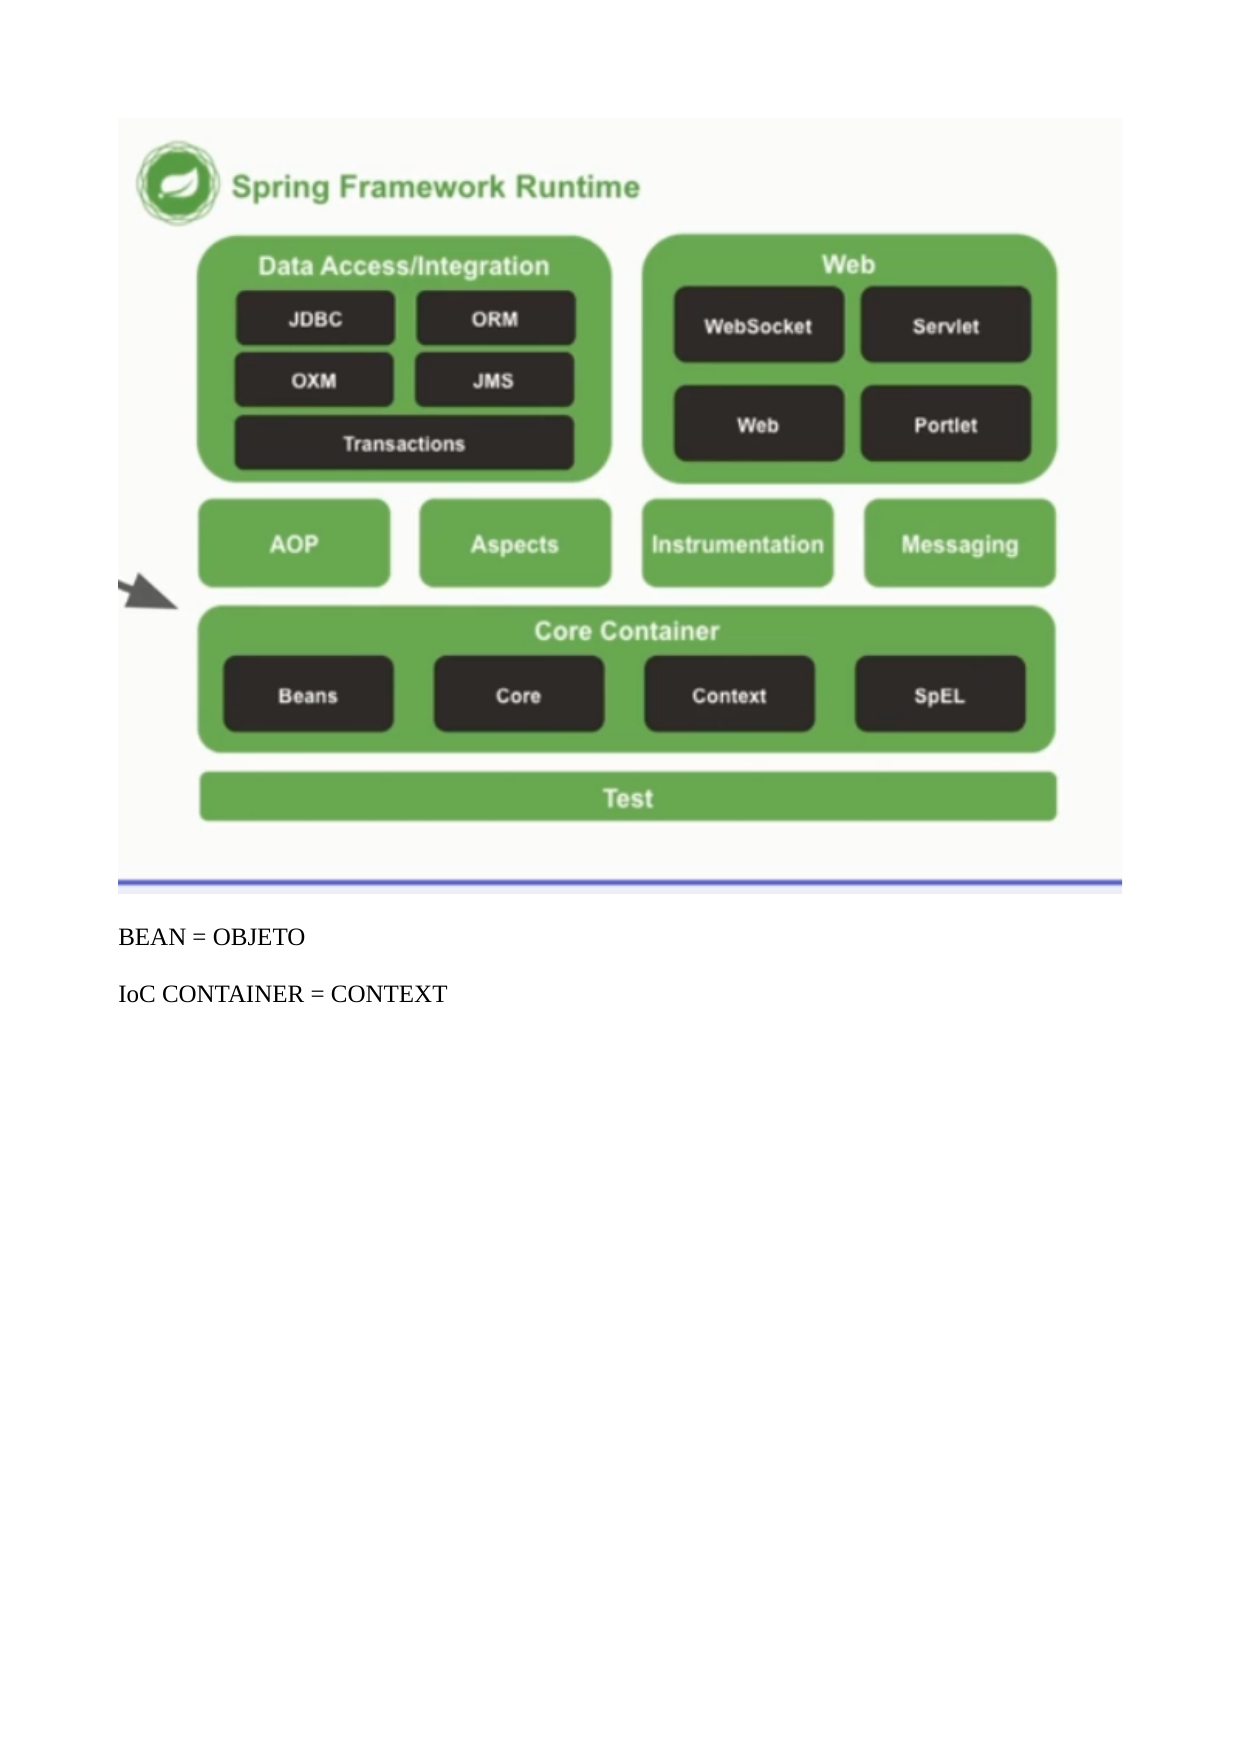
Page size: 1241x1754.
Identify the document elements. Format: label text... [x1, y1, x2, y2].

text IoC CONTAINER = CONTEXT [118, 979, 1122, 1008]
text BEAN = OBJETO [118, 922, 1122, 951]
